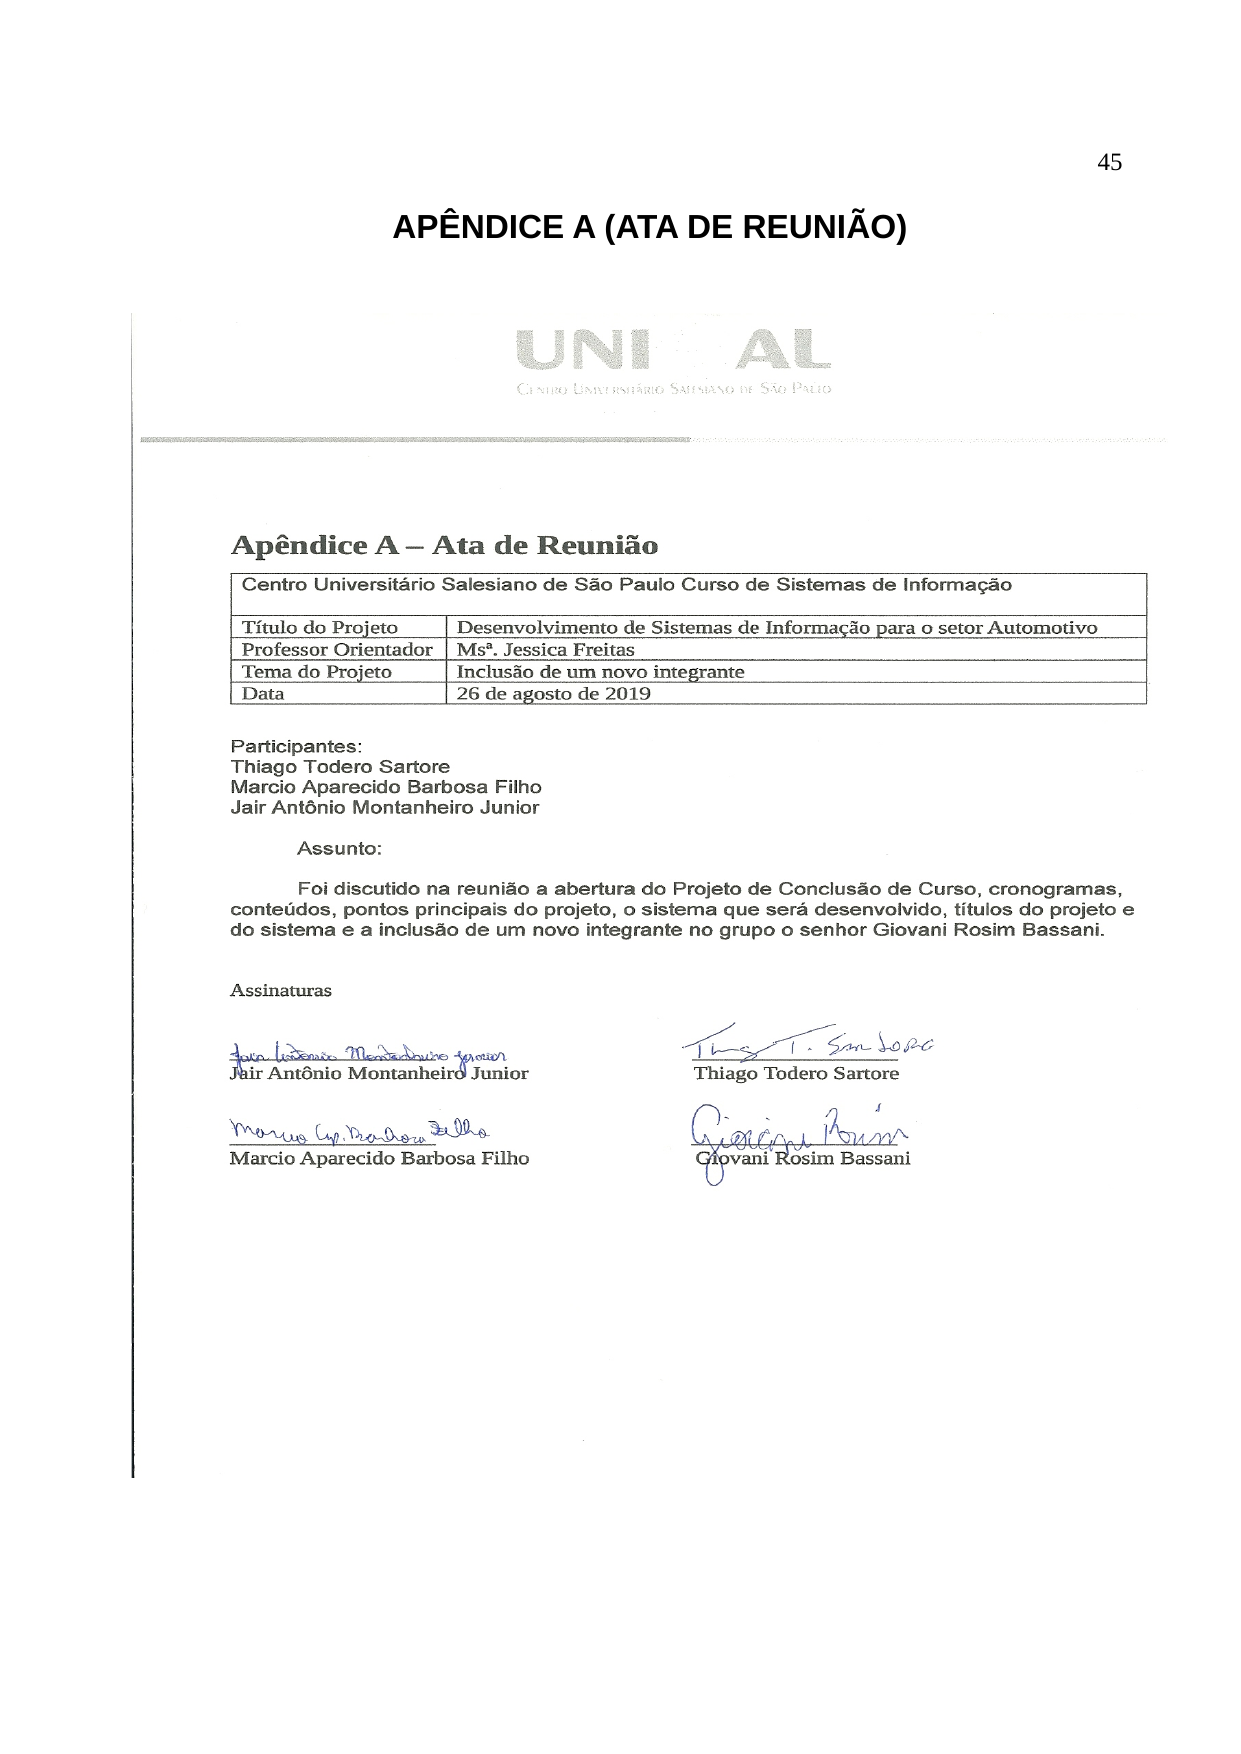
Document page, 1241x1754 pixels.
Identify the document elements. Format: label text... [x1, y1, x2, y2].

picture [131, 313, 1168, 1478]
subtitle Apêndice A (Ata de Reunião) [177, 207, 1122, 245]
